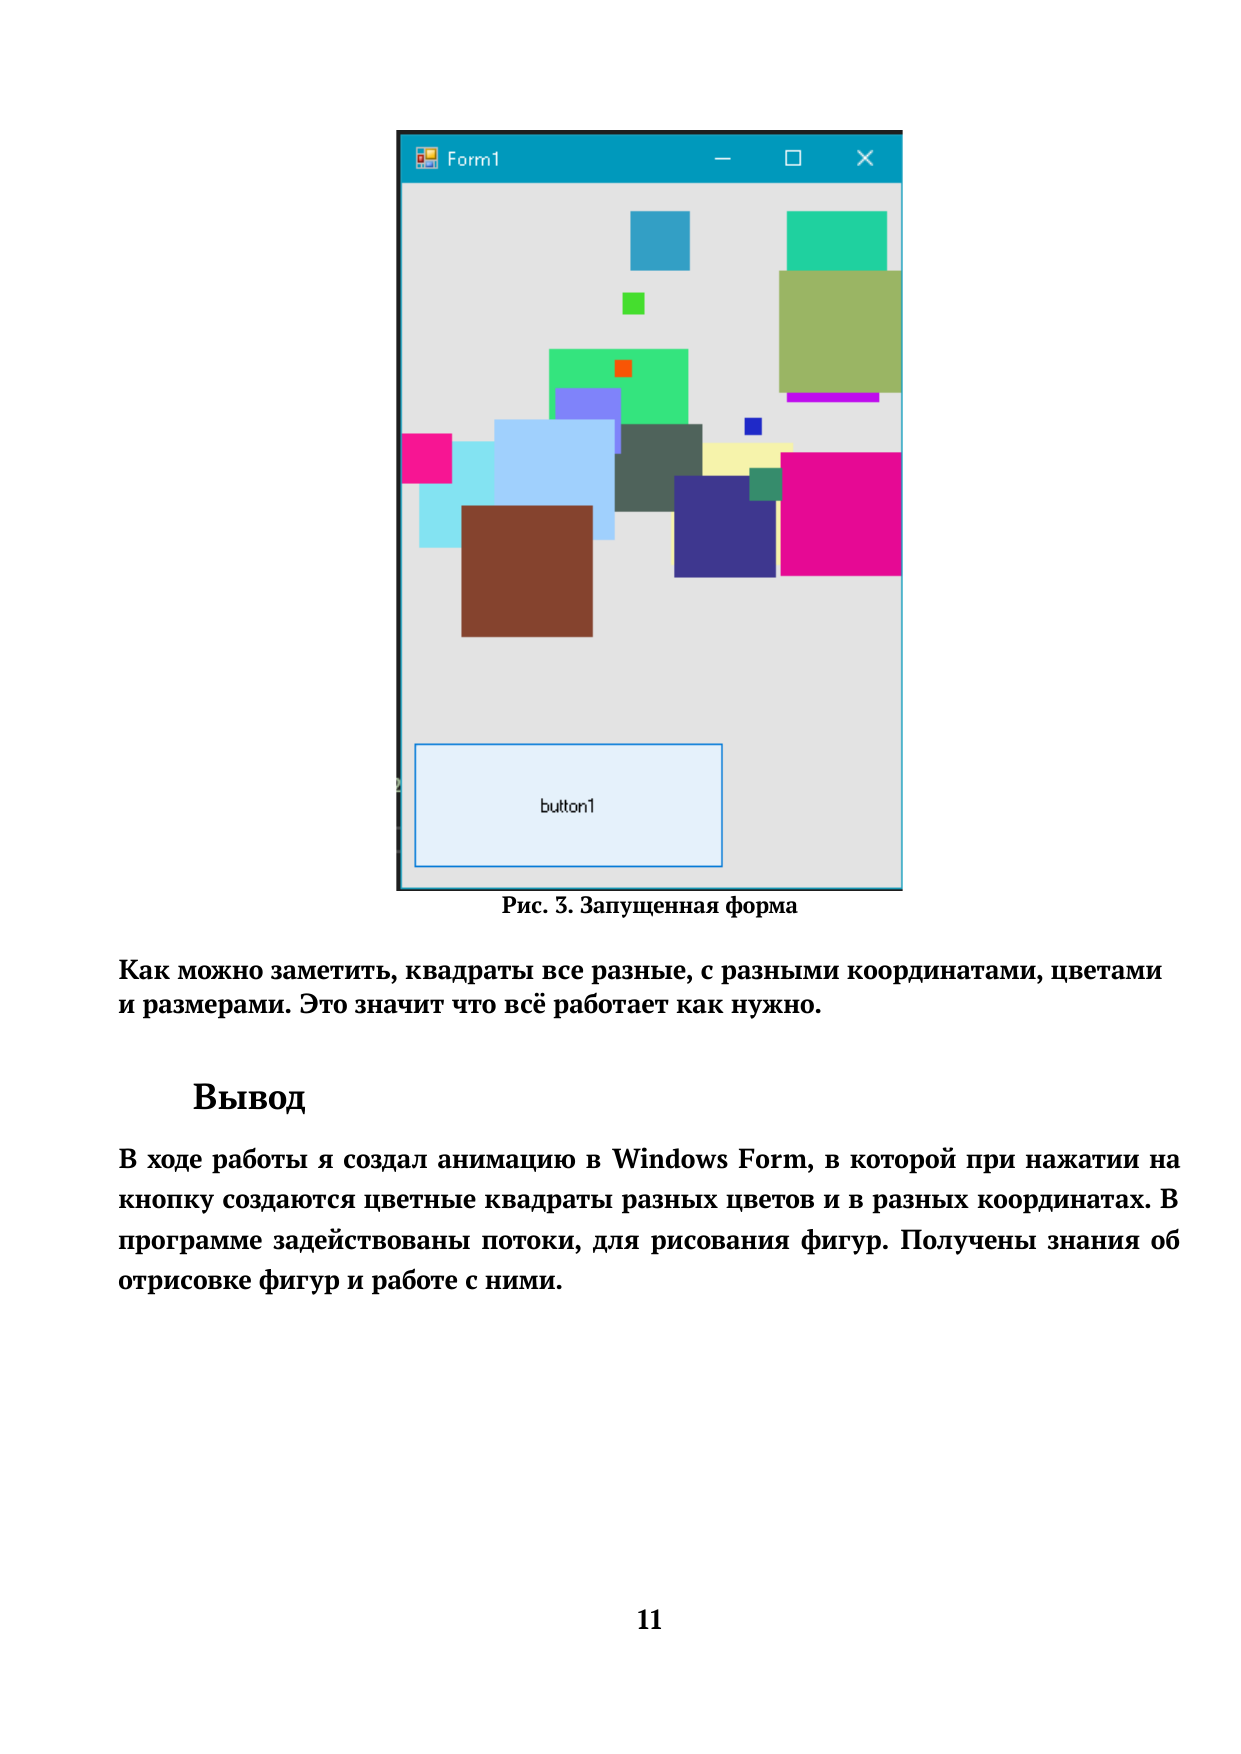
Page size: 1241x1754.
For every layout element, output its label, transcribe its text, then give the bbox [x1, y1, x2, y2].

picture [396, 130, 903, 891]
text Как можно заметить, квадраты все разные, с разными координатами, цветами и размерами. Это значит что всё работает как нужно. [118, 952, 1181, 1019]
text Рис. 3. Запущенная форма [396, 891, 903, 919]
subtitle Вывод [192, 1074, 1181, 1118]
text В ходе работы я создал анимацию в Windows Form, в которой при нажатии на кнопку создаются цветные квадраты разных цветов и в разных координатах. В программе задействованы потоки, для рисования фигур. Получены знания об отрисовке фигур и работе с ними. [118, 1141, 1181, 1296]
